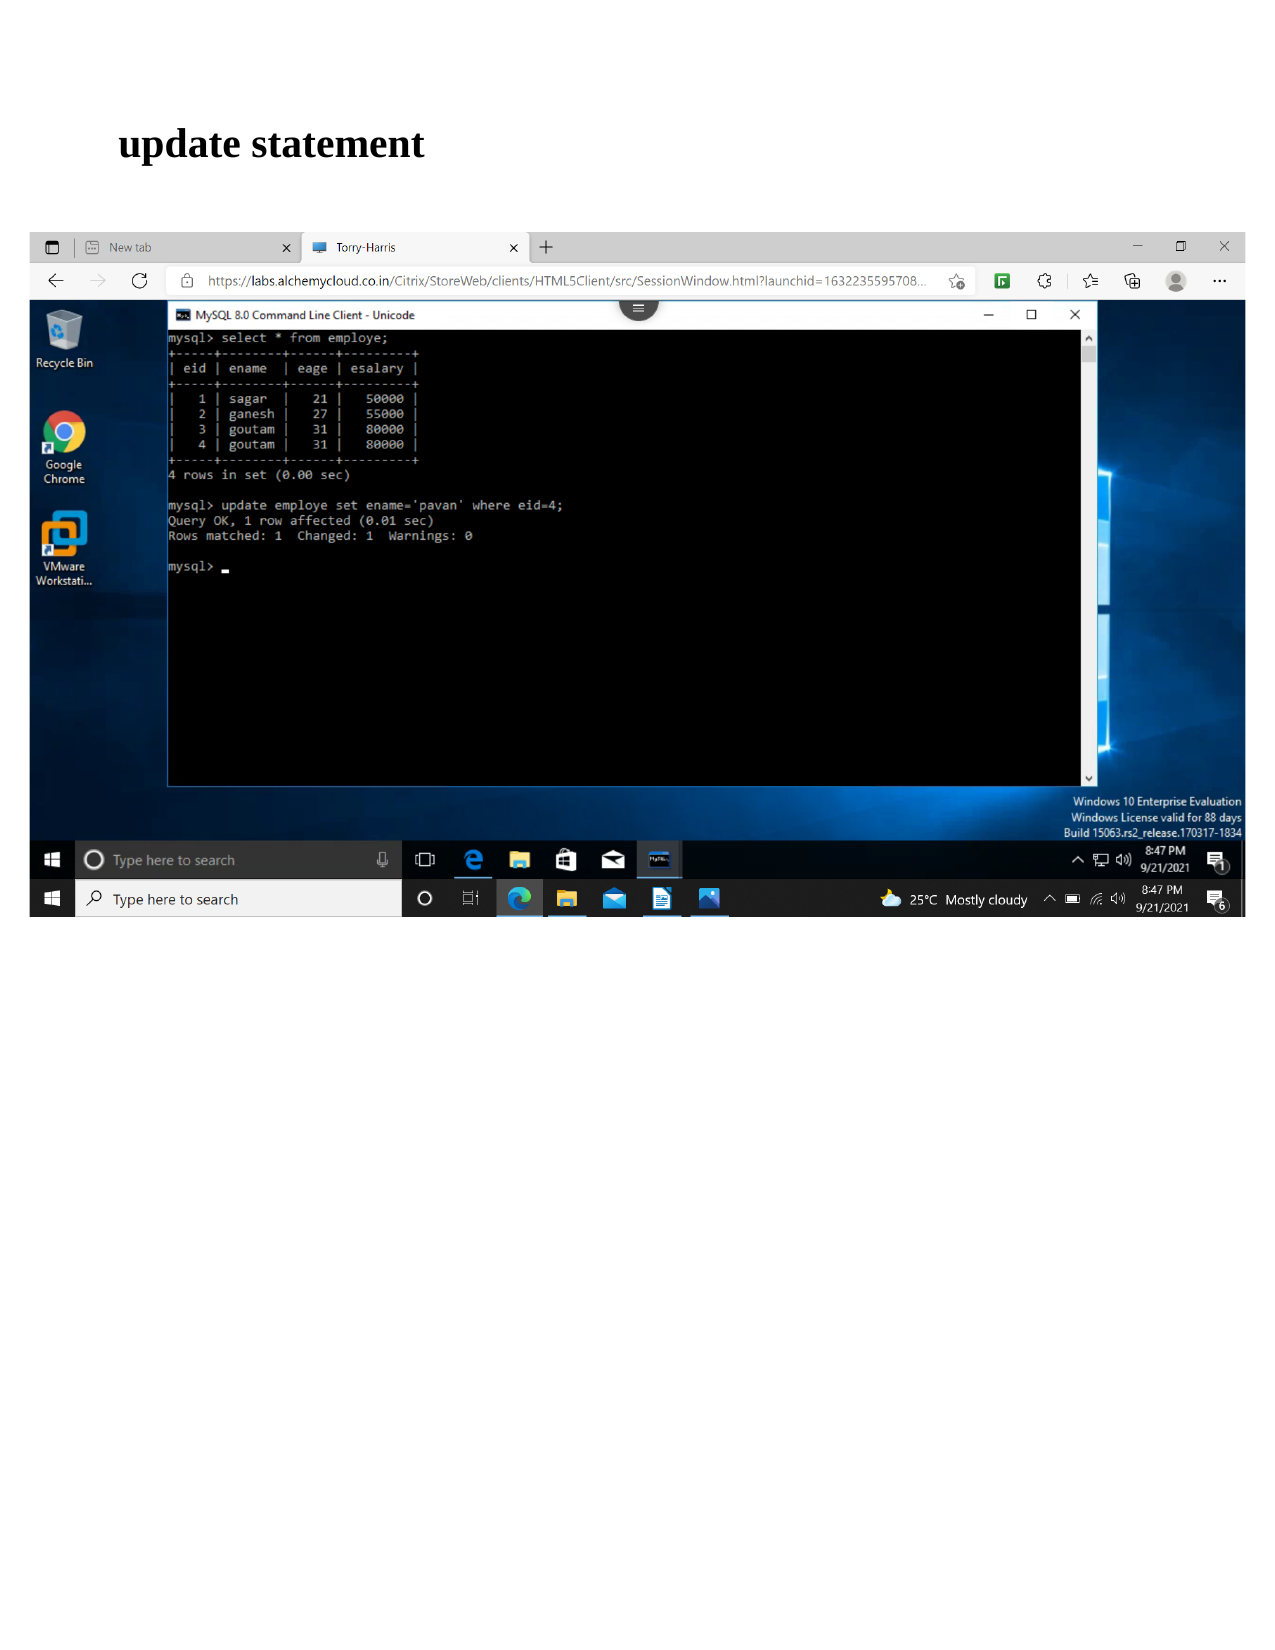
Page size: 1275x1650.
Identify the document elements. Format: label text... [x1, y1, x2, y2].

text update statement [118, 118, 1157, 166]
picture [29, 232, 1246, 917]
